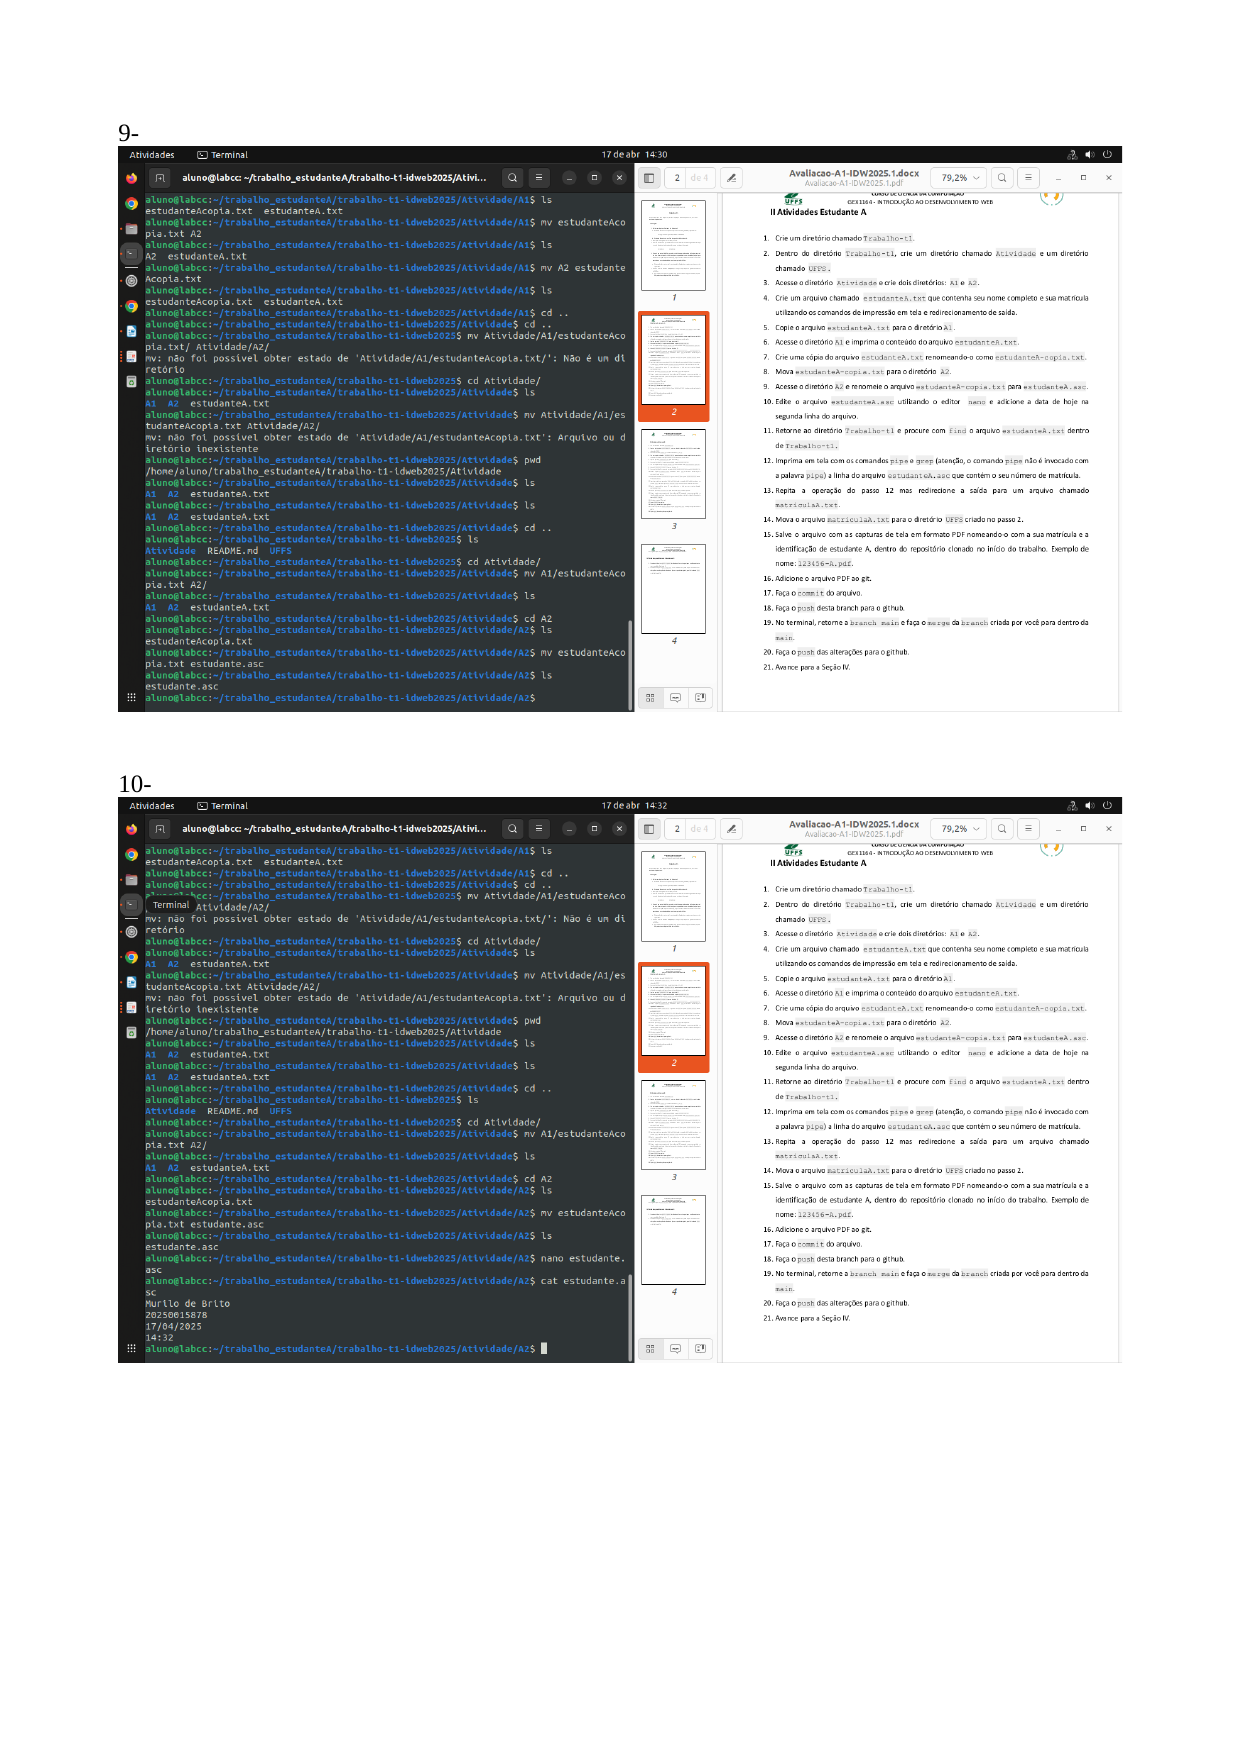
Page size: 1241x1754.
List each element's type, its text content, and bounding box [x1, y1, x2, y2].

text 9- [118, 118, 1122, 146]
picture [118, 146, 1123, 712]
text 10- [118, 769, 1122, 797]
picture [118, 797, 1123, 1363]
